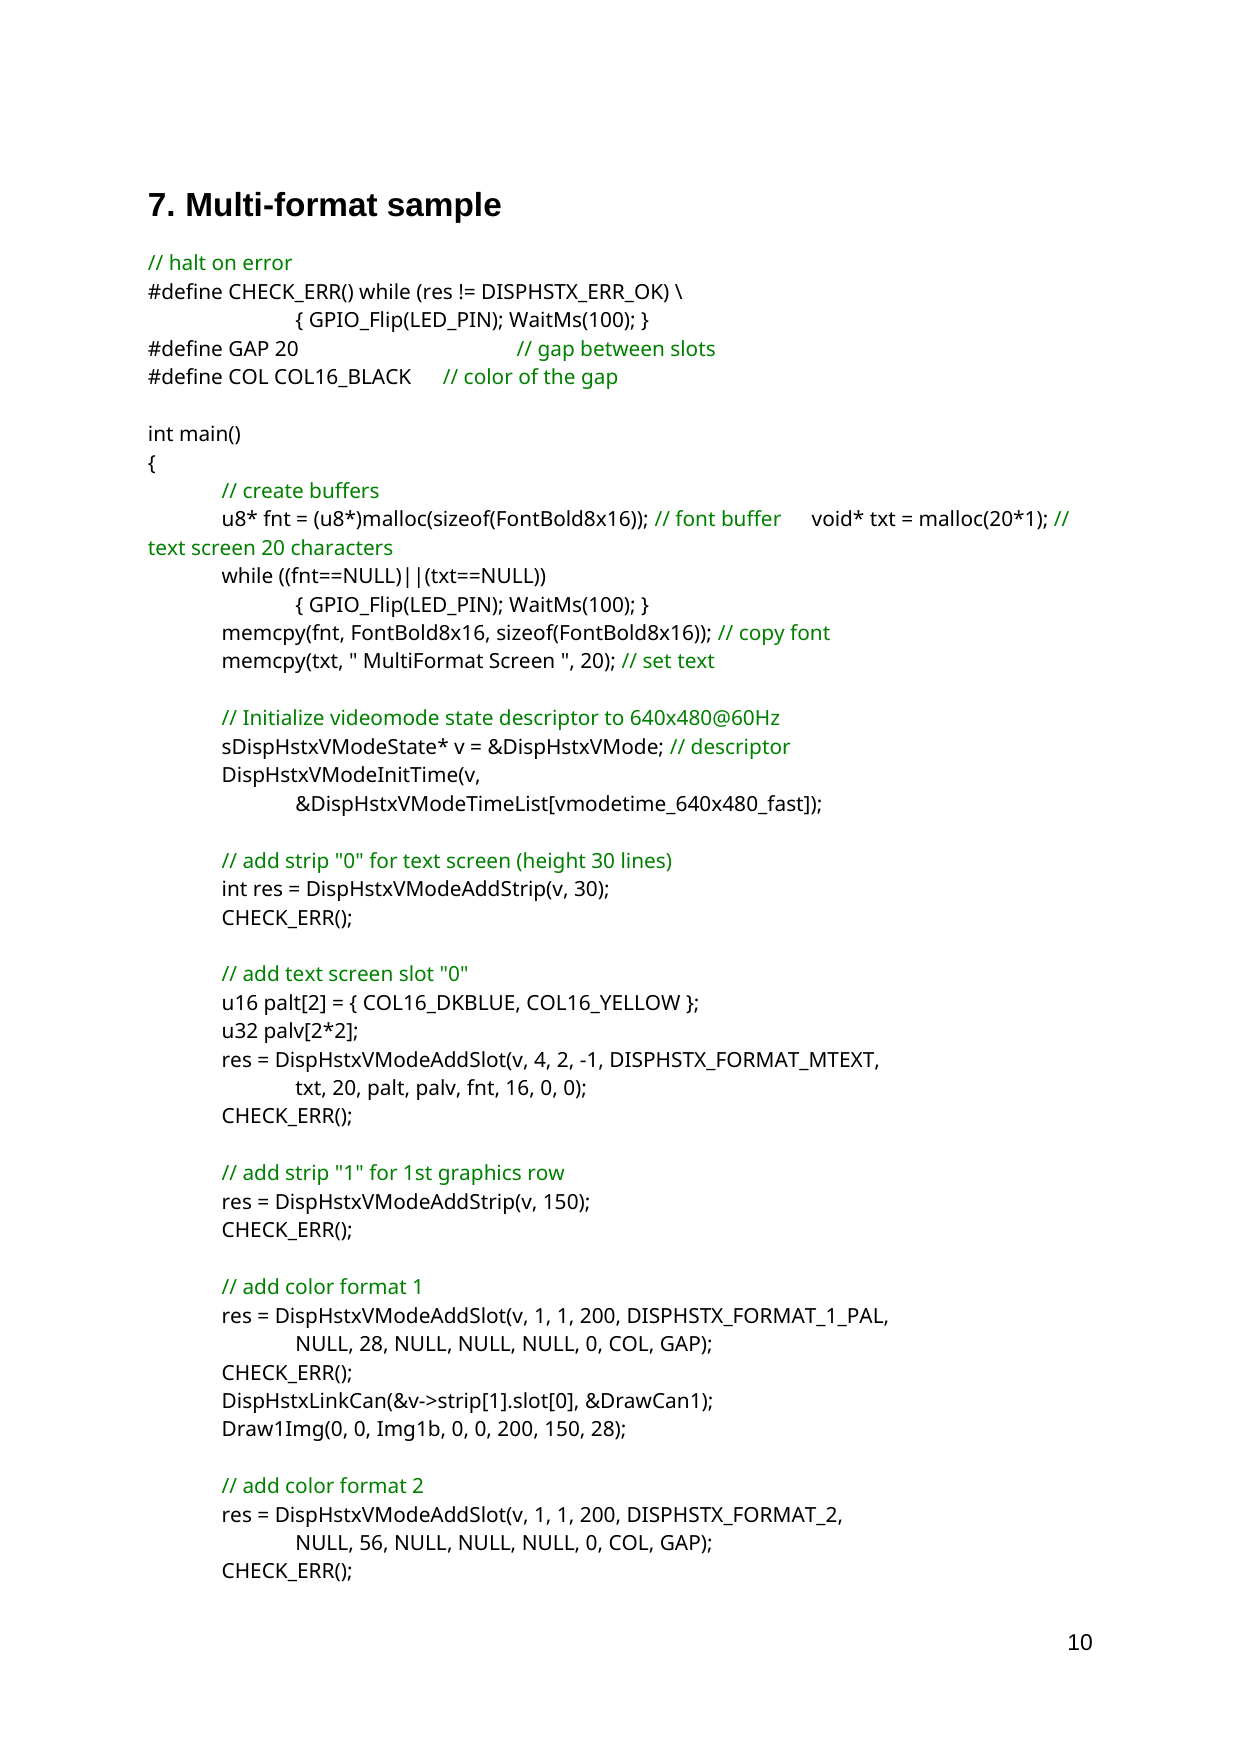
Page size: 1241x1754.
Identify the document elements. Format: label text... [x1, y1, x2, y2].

text res = DispHstxVModeAddSlot(v, 1, 1, 200, DISPHSTX_FORMAT_1_PAL, [148, 1301, 1093, 1329]
text while ((fnt==NULL)||(txt==NULL)) [148, 561, 1093, 590]
text res = DispHstxVModeAddSlot(v, 4, 2, -1, DISPHSTX_FORMAT_MTEXT, [148, 1045, 1093, 1073]
text sDispHstxVModeState* v = &DispHstxVMode; // descriptor [148, 732, 1093, 760]
text // add text screen slot "0" [148, 959, 1093, 988]
text NULL, 28, NULL, NULL, NULL, 0, COL, GAP); [148, 1329, 1093, 1358]
text CHECK_ERR(); [148, 1358, 1093, 1386]
text txt, 20, palt, palv, fnt, 16, 0, 0); [148, 1073, 1093, 1102]
text #define COL COL16_BLACK // color of the gap [148, 362, 1093, 391]
text NULL, 56, NULL, NULL, NULL, 0, COL, GAP); [148, 1528, 1093, 1557]
text #define CHECK_ERR() while (res != DISPHSTX_ERR_OK) \ [148, 277, 1093, 305]
text // Initialize videomode state descriptor to 640x480@60Hz [148, 703, 1093, 732]
text { [148, 448, 1093, 476]
text int main() [148, 419, 1093, 448]
text u32 palv[2*2]; [148, 1016, 1093, 1045]
text // add strip "1" for 1st graphics row [148, 1158, 1093, 1187]
text // add strip "0" for text screen (height 30 lines) [148, 846, 1093, 874]
text // halt on error [148, 248, 1093, 277]
text { GPIO_Flip(LED_PIN); WaitMs(100); } [221, 305, 1093, 334]
text #define GAP 20 // gap between slots [148, 334, 1093, 362]
text res = DispHstxVModeAddSlot(v, 1, 1, 200, DISPHSTX_FORMAT_2, [148, 1500, 1093, 1528]
text // add color format 1 [148, 1272, 1093, 1301]
text u8* fnt = (u8*)malloc(sizeof(FontBold8x16)); // font buffer void* txt = malloc(20*1); // text screen 20 characters [148, 504, 1093, 561]
text int res = DispHstxVModeAddStrip(v, 30); [148, 874, 1093, 903]
text CHECK_ERR(); [148, 1102, 1093, 1130]
text &DispHstxVModeTimeList[vmodetime_640x480_fast]); [148, 789, 1093, 817]
text u16 palt[2] = { COL16_DKBLUE, COL16_YELLOW }; [148, 988, 1093, 1016]
text { GPIO_Flip(LED_PIN); WaitMs(100); } [221, 590, 1093, 618]
text CHECK_ERR(); [148, 1215, 1093, 1244]
text DispHstxVModeInitTime(v, [148, 760, 1093, 789]
text memcpy(fnt, FontBold8x16, sizeof(FontBold8x16)); // copy font [148, 618, 1093, 647]
text CHECK_ERR(); [148, 903, 1093, 931]
text DispHstxLinkCan(&v->strip[1].slot[0], &DrawCan1); [148, 1386, 1093, 1414]
text memcpy(txt, " MultiFormat Screen ", 20); // set text [148, 647, 1093, 675]
text // add color format 2 [148, 1471, 1093, 1500]
text Draw1Img(0, 0, Img1b, 0, 0, 200, 150, 28); [148, 1414, 1093, 1443]
subtitle Multi-format sample [148, 185, 1093, 223]
text CHECK_ERR(); [148, 1557, 1093, 1585]
text res = DispHstxVModeAddStrip(v, 150); [148, 1187, 1093, 1215]
text // create buffers [148, 476, 1093, 504]
